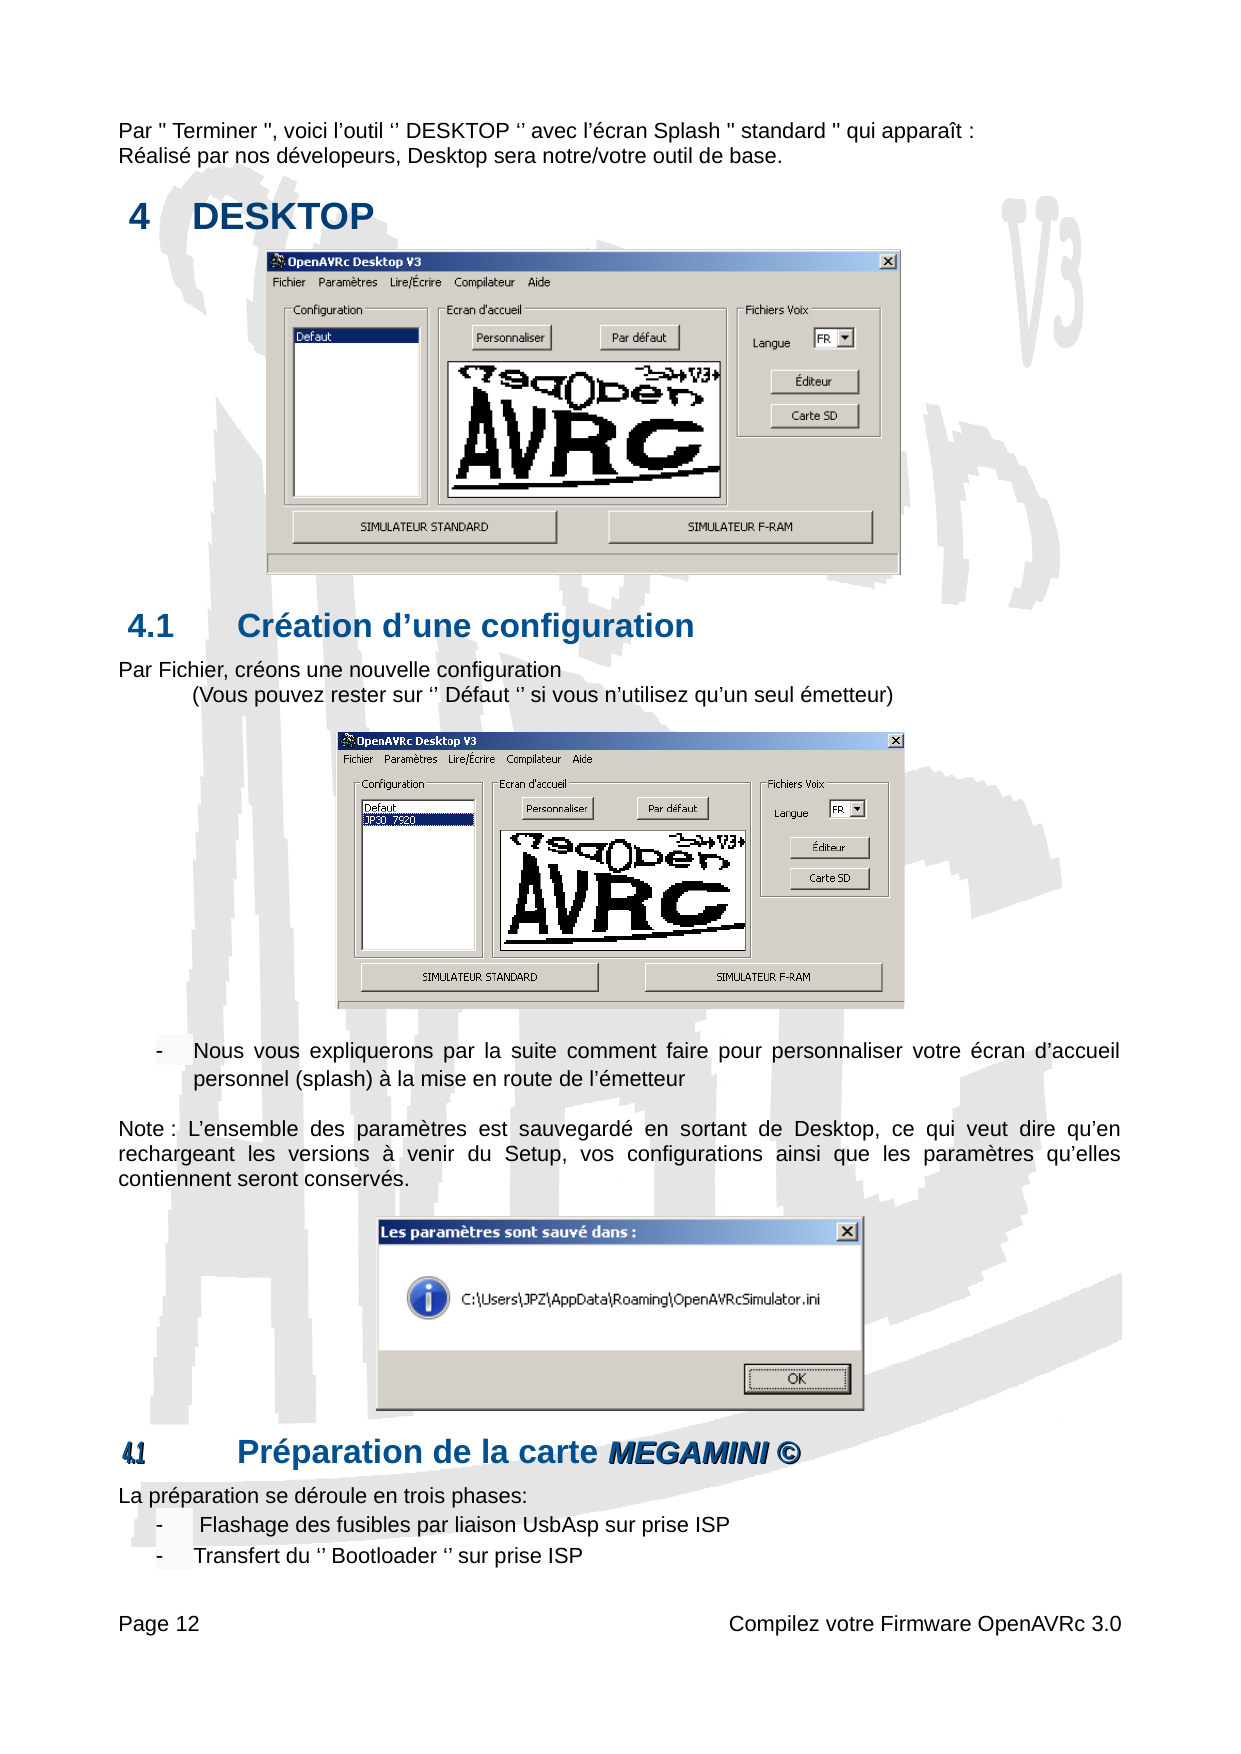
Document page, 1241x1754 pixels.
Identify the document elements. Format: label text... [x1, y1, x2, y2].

picture [375, 1216, 865, 1411]
text Par '' Terminer '', voici l’outil ‘’ DESKTOP ‘’ avec l’écran Splash '' standard '' qui apparaît : [118, 118, 1122, 143]
subtitle DESKTOP [118, 193, 1122, 237]
text Réalisé par nos dévelopeurs, Desktop sera notre/votre outil de base. [118, 143, 1122, 168]
list Transfert du ‘’ Bootloader ‘’ sur prise ISP [193, 1539, 1122, 1570]
subtitle Préparation de la carte MEGAMINI © [118, 1432, 1122, 1470]
text Par Fichier, créons une nouvelle configuration [118, 657, 1122, 682]
subtitle Création d’une configuration [118, 606, 1122, 644]
list Flashage des fusibles par liaison UsbAsp sur prise ISP [193, 1508, 1122, 1539]
text Note : L’ensemble des paramètres est sauvegardé en sortant de Desktop, ce qui veut dire qu’en rechargeant les versions à venir du Setup, vos configurations ainsi que les paramètres qu’elles contiennent seront conservés. [118, 1116, 1122, 1191]
list Nous vous expliquerons par la suite comment faire pour personnaliser votre écran d’accueil personnel (splash) à la mise en route de l’émetteur [156, 1034, 1122, 1091]
text La préparation se déroule en trois phases: [118, 1483, 1122, 1508]
text (Vous pouvez rester sur ‘’ Défaut ‘’ si vous n’utilisez qu’un seul émetteur) [118, 682, 1122, 707]
